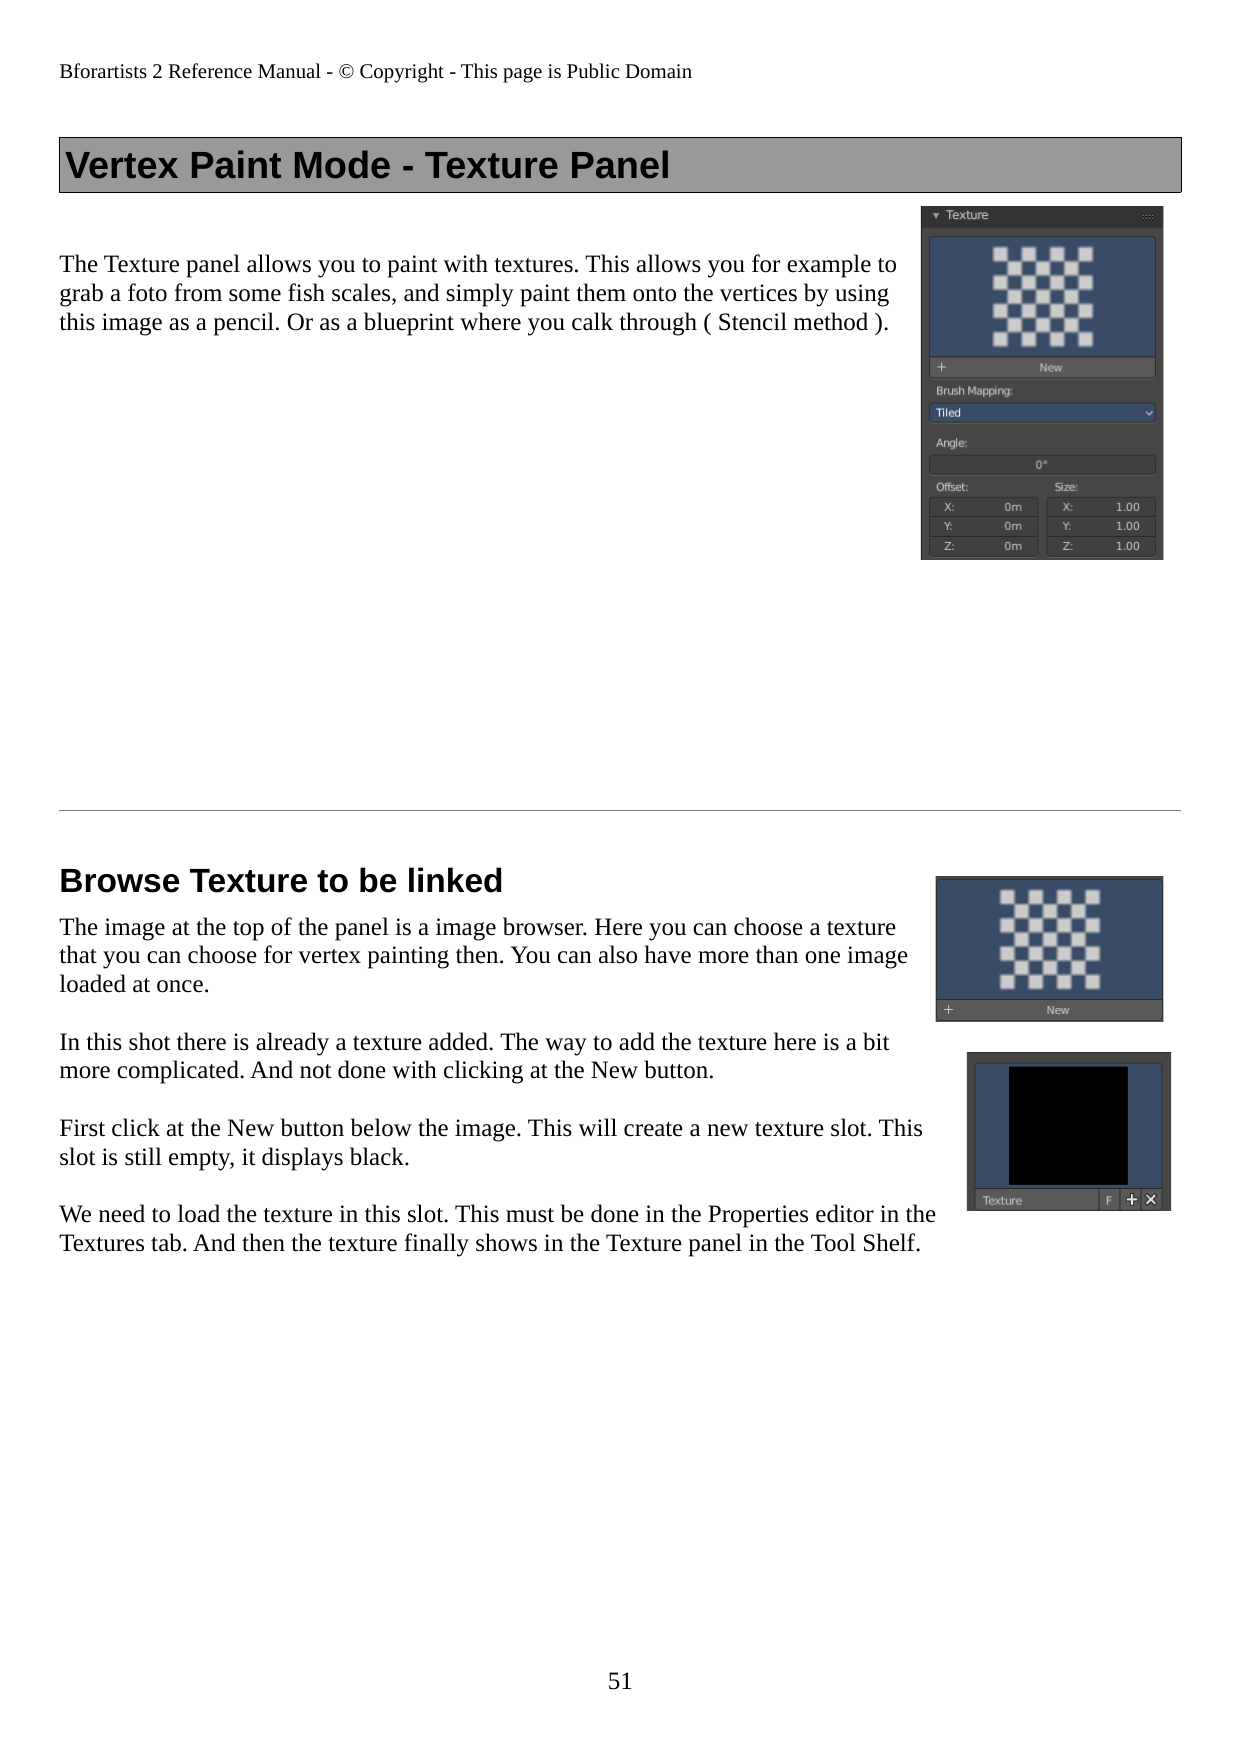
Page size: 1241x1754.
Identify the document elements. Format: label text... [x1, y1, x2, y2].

subtitle Browse Texture to be linked [59, 861, 1181, 899]
table_header Vertex Paint Mode - Texture Panel [60, 138, 1181, 192]
picture [966, 1052, 1172, 1211]
text We need to load the texture in this slot. This must be done in the Properties editor in the Textures tab. And then the texture finally shows in the Texture panel in the Tool Shelf. [59, 1199, 1181, 1257]
text In this shot there is already a texture added. The way to add the texture here is a bit more complicated. And not done with clicking at the New button. [59, 1027, 1181, 1084]
picture [935, 876, 1164, 1022]
text First click at the New button below the image. This will create a new texture slot. This slot is still empty, it displays black. [59, 1113, 966, 1171]
picture [920, 206, 1164, 560]
text The image at the top of the panel is a image browser. Here you can choose a texture that you can choose for vertex painting then. You can also have more than one image loaded at once. [59, 912, 935, 998]
text The Texture panel allows you to paint with textures. This allows you for example to grab a foto from some fish scales, and simply paint them onto the vertices by using this image as a pencil. Or as a blueprint where you calk through ( Stencil method ). [59, 249, 920, 336]
